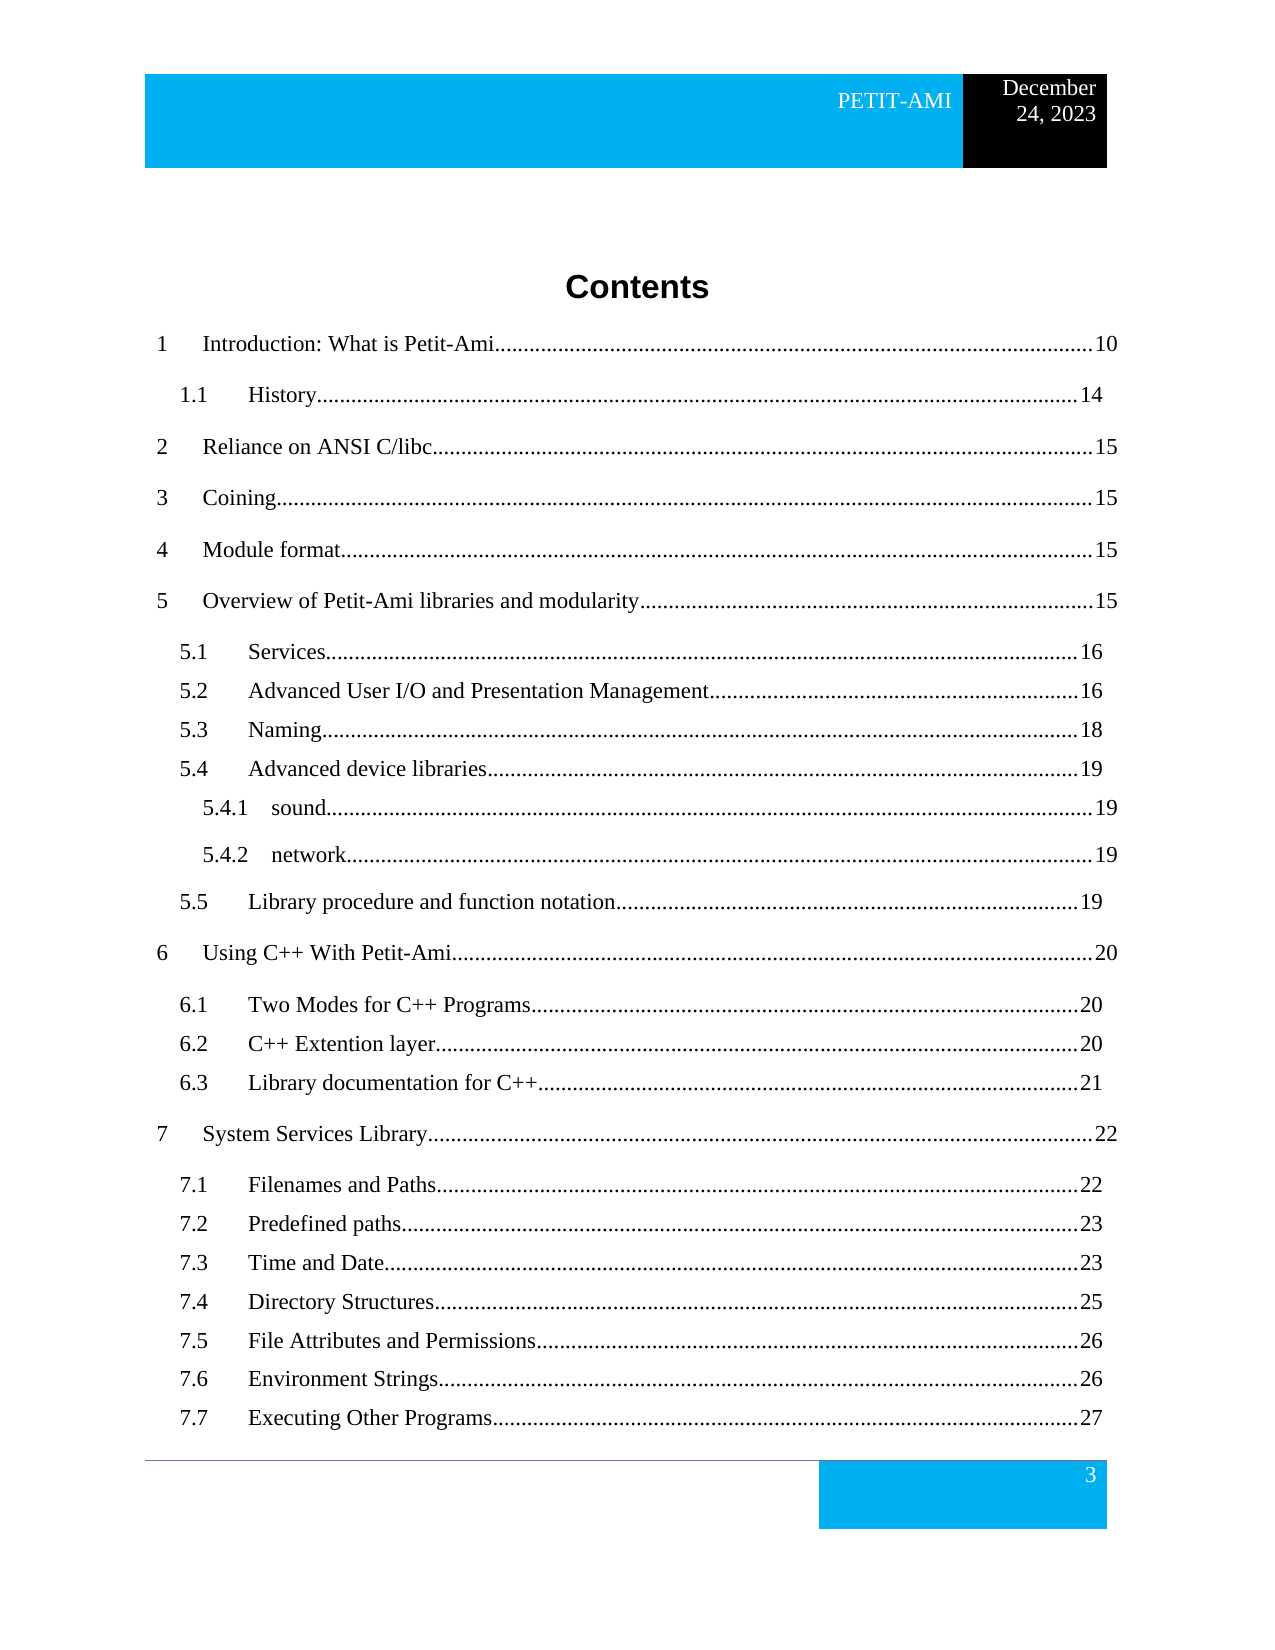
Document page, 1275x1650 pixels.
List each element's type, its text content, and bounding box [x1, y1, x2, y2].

text 5.3 Naming 18 [179, 716, 1118, 742]
text 6.1 Two Modes for C++ Programs 20 [179, 991, 1118, 1017]
text 7.4 Directory Structures 25 [179, 1288, 1118, 1314]
text 1.1 History 14 [179, 382, 1118, 408]
text 7 System Services Library 22 [156, 1120, 1118, 1146]
text 6 Using C++ With Petit-Ami 20 [156, 939, 1118, 966]
text 5.2 Advanced User I/O and Presentation Management 16 [179, 677, 1118, 703]
text 5 Overview of Petit-Ami libraries and modularity 15 [156, 587, 1118, 613]
text 4 Module format 15 [156, 536, 1118, 562]
text 6.2 C++ Extention layer 20 [179, 1030, 1118, 1056]
text 7.1 Filenames and Paths 22 [179, 1171, 1118, 1198]
text 5.1 Services 16 [179, 638, 1118, 665]
text 7.6 Environment Strings 26 [179, 1366, 1118, 1392]
text 5.4.2 network 19 [202, 841, 1118, 867]
subtitle Contents [156, 267, 1118, 305]
text 1 Introduction: What is Petit-Ami 10 [156, 330, 1118, 357]
text 6.3 Library documentation for C++ 21 [179, 1068, 1118, 1095]
text 5.4.1 sound 19 [202, 794, 1118, 820]
text 3 Coining 15 [156, 484, 1118, 511]
text 7.7 Executing Other Programs 27 [179, 1404, 1118, 1431]
text 5.4 Advanced device libraries 19 [179, 755, 1118, 781]
text 2 Reliance on ANSI C/libc 15 [156, 433, 1118, 459]
text 7.3 Time and Date 23 [179, 1249, 1118, 1275]
text 5.5 Library procedure and function notation 19 [179, 888, 1118, 914]
text 7.5 File Attributes and Permissions 26 [179, 1327, 1118, 1353]
text 7.2 Predefined paths 23 [179, 1210, 1118, 1236]
